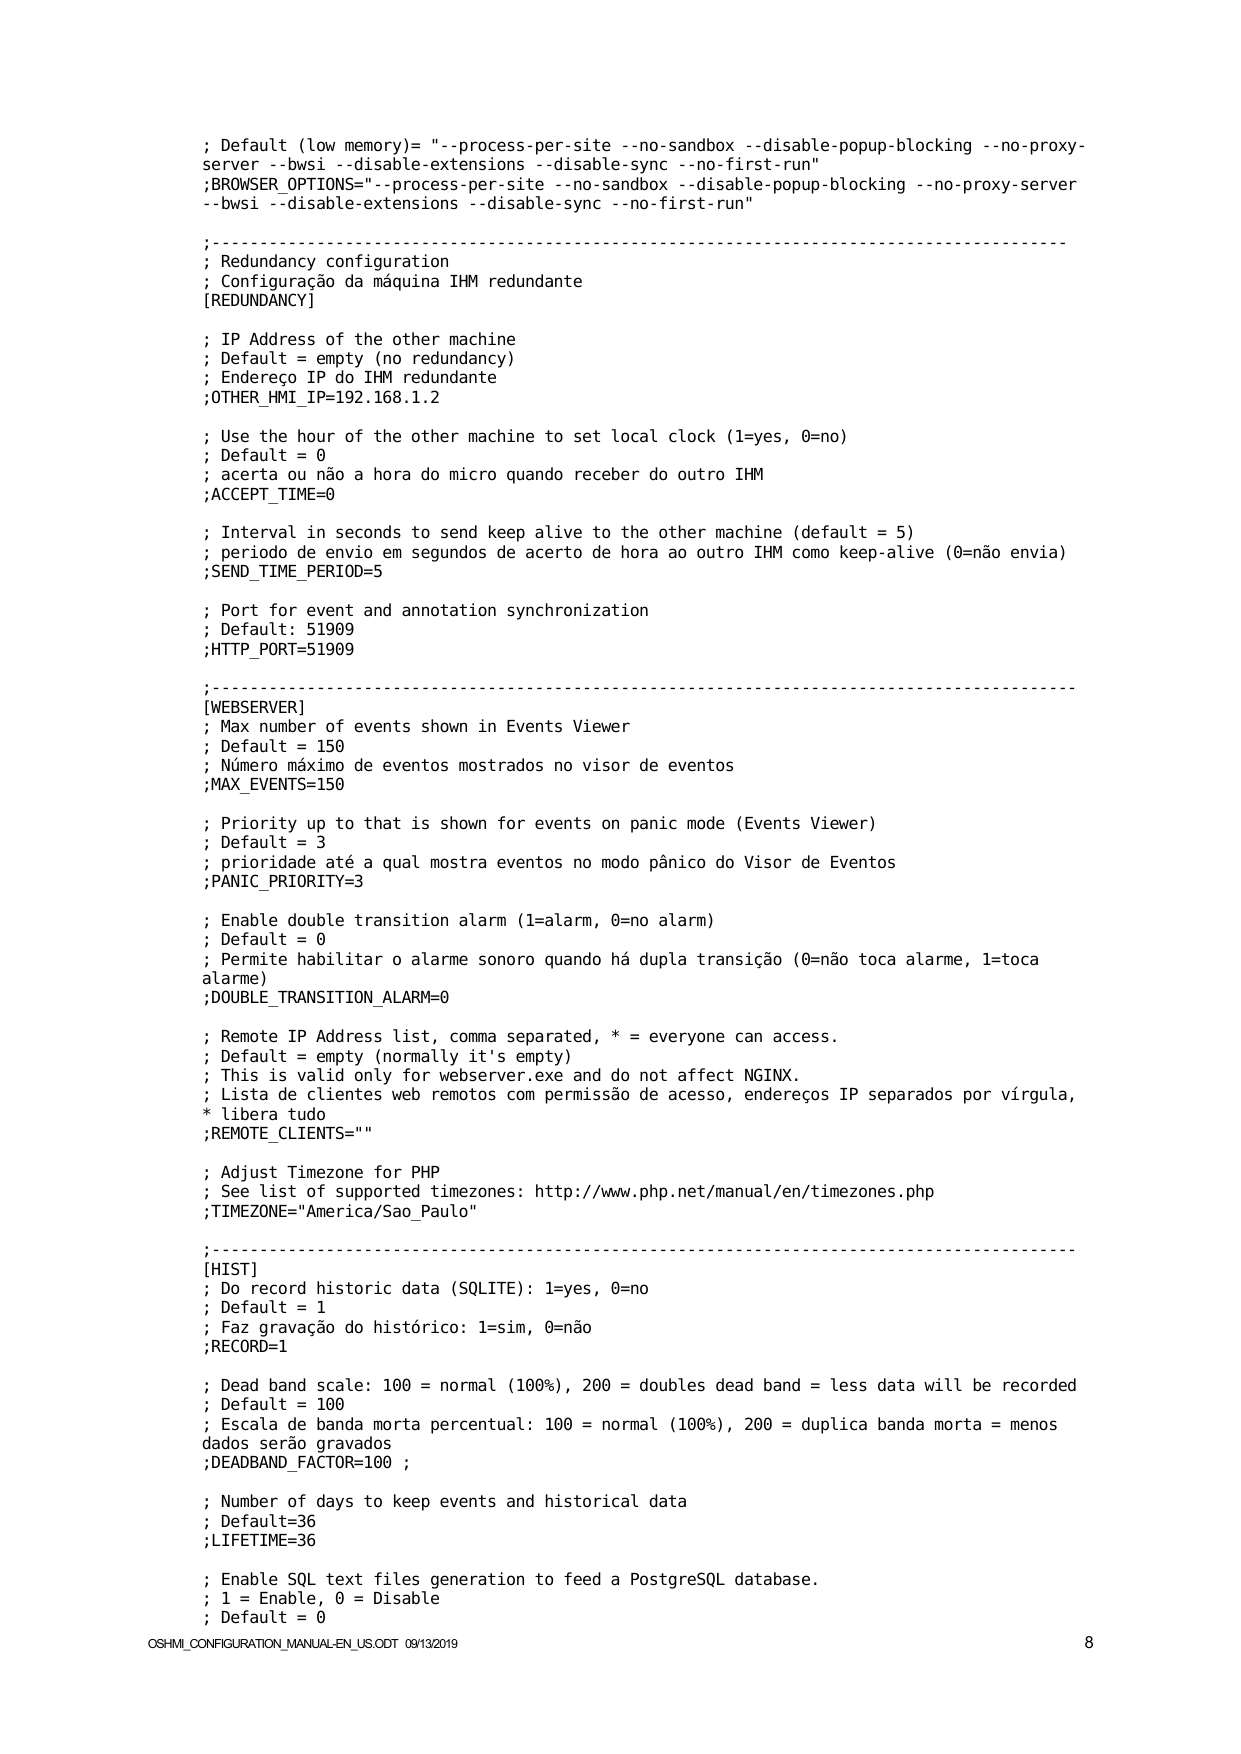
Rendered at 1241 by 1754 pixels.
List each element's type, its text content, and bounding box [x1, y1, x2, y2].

text ; Enable double transition alarm (1=alarm, 0=no alarm) [202, 911, 1093, 930]
text ;BROWSER_OPTIONS="--process-per-site --no-sandbox --disable-popup-blocking --no-proxy-server --bwsi --disable-extensions --disable-sync --no-first-run" [202, 174, 1093, 213]
text ; Default = 1 [202, 1298, 1093, 1318]
text ; Faz gravação do histórico: 1=sim, 0=não [202, 1318, 1093, 1337]
text ; Enable SQL text files generation to feed a PostgreSQL database. [202, 1569, 1093, 1589]
text ;LIFETIME=36 [202, 1531, 1093, 1550]
text ; Endereço IP do IHM redundante [202, 368, 1093, 388]
text ;PANIC_PRIORITY=3 [202, 872, 1093, 891]
text ; Default = 0 [202, 930, 1093, 949]
text ;REMOTE_CLIENTS="" [202, 1124, 1093, 1143]
text [HIST] [202, 1259, 1093, 1279]
text ; Interval in seconds to send keep alive to the other machine (default = 5) [202, 523, 1093, 543]
text ; Default = 3 [202, 833, 1093, 853]
text ; This is valid only for webserver.exe and do not affect NGINX. [202, 1066, 1093, 1085]
text ;SEND_TIME_PERIOD=5 [202, 562, 1093, 581]
text ; Use the hour of the other machine to set local clock (1=yes, 0=no) [202, 426, 1093, 446]
text ; Default = 150 [202, 736, 1093, 756]
text ;HTTP_PORT=51909 [202, 639, 1093, 659]
text ; Default = 0 [202, 1608, 1093, 1628]
text ; Max number of events shown in Events Viewer [202, 717, 1093, 736]
text ; Remote IP Address list, comma separated, * = everyone can access. [202, 1027, 1093, 1046]
text ; Port for event and annotation synchronization [202, 601, 1093, 620]
text ;TIMEZONE="America/Sao_Paulo" [202, 1201, 1093, 1221]
text ; Default = empty (no redundancy) [202, 349, 1093, 368]
text ; Número máximo de eventos mostrados no visor de eventos [202, 756, 1093, 775]
text ;ACCEPT_TIME=0 [202, 484, 1093, 504]
text ; Dead band scale: 100 = normal (100%), 200 = doubles dead band = less data will be recorded [202, 1376, 1093, 1395]
text ;DEADBAND_FACTOR=100 ; [202, 1453, 1093, 1473]
text ;DOUBLE_TRANSITION_ALARM=0 [202, 988, 1093, 1008]
text ; Default = empty (normally it's empty) [202, 1046, 1093, 1066]
text ;------------------------------------------------------------------------------------------ [202, 233, 1093, 252]
text ;------------------------------------------------------------------------------------------- [202, 678, 1093, 698]
text ; Default (low memory)= "--process-per-site --no-sandbox --disable-popup-blocking --no-proxy-server --bwsi --disable-extensions --disable-sync --no-first-run" [202, 136, 1093, 174]
text ; acerta ou não a hora do micro quando receber do outro IHM [202, 465, 1093, 484]
text ; Permite habilitar o alarme sonoro quando há dupla transição (0=não toca alarme, 1=toca alarme) [202, 949, 1093, 988]
text ; Redundancy configuration [202, 252, 1093, 271]
text ; Adjust Timezone for PHP [202, 1163, 1093, 1182]
text ; Default: 51909 [202, 620, 1093, 639]
text ;MAX_EVENTS=150 [202, 775, 1093, 794]
text ;RECORD=1 [202, 1337, 1093, 1356]
text ; Priority up to that is shown for events on panic mode (Events Viewer) [202, 814, 1093, 833]
text ; Number of days to keep events and historical data [202, 1492, 1093, 1511]
text ; periodo de envio em segundos de acerto de hora ao outro IHM como keep-alive (0=não envia) [202, 543, 1093, 562]
text ; 1 = Enable, 0 = Disable [202, 1589, 1093, 1608]
text ; Lista de clientes web remotos com permissão de acesso, endereços IP separados por vírgula, * libera tudo [202, 1085, 1093, 1124]
text ; IP Address of the other machine [202, 329, 1093, 349]
text [WEBSERVER] [202, 698, 1093, 717]
text ; Escala de banda morta percentual: 100 = normal (100%), 200 = duplica banda morta = menos dados serão gravados [202, 1414, 1093, 1453]
text [REDUNDANCY] [202, 291, 1093, 310]
text ; Default=36 [202, 1511, 1093, 1531]
text ;OTHER_HMI_IP=192.168.1.2 [202, 388, 1093, 407]
text ; Default = 100 [202, 1395, 1093, 1414]
text ; prioridade até a qual mostra eventos no modo pânico do Visor de Eventos [202, 853, 1093, 872]
text ;------------------------------------------------------------------------------------------- [202, 1240, 1093, 1259]
text ; See list of supported timezones: http://www.php.net/manual/en/timezones.php [202, 1182, 1093, 1201]
text ; Do record historic data (SQLITE): 1=yes, 0=no [202, 1279, 1093, 1298]
text ; Configuração da máquina IHM redundante [202, 271, 1093, 291]
text ; Default = 0 [202, 446, 1093, 465]
